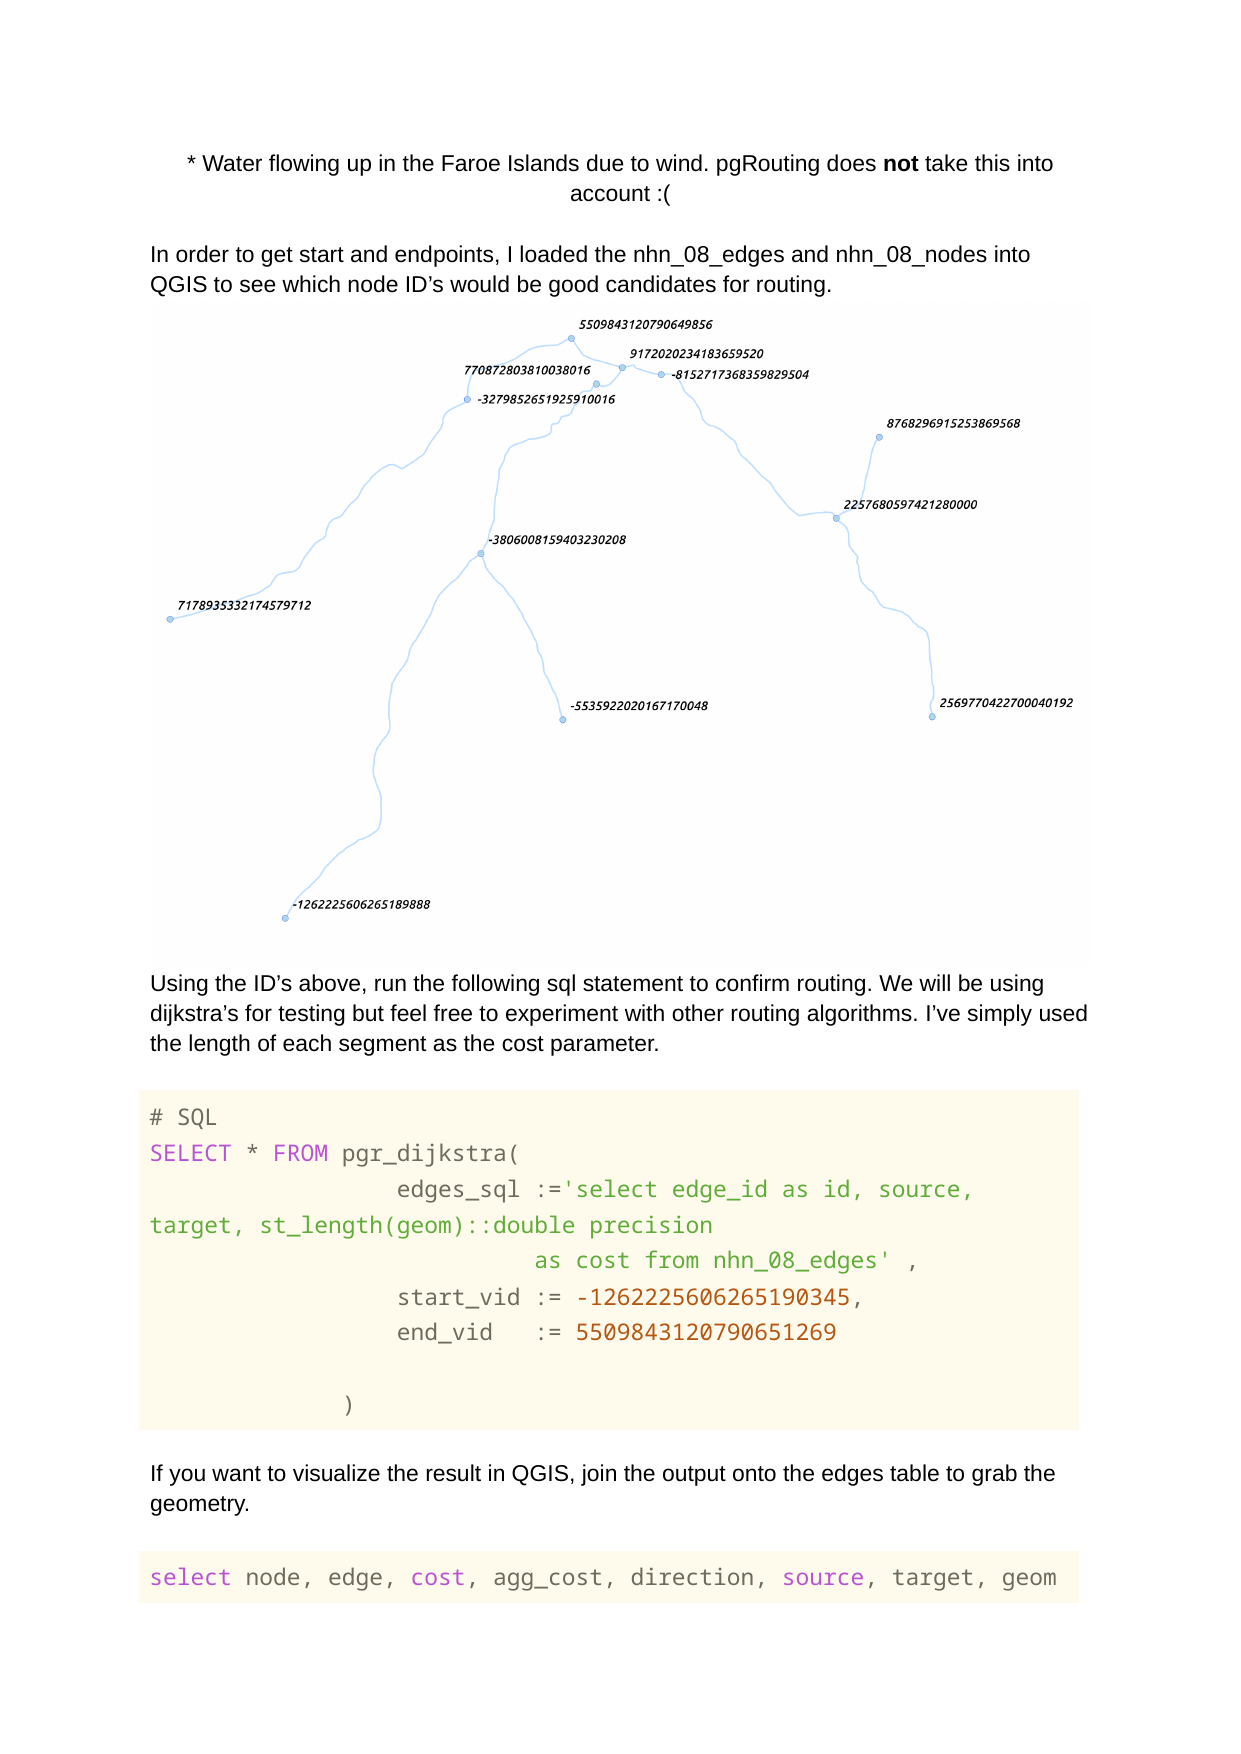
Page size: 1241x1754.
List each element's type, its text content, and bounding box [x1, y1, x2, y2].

table_header select node, edge, cost, agg_cost, direction, source, target, geom [139, 1551, 1079, 1603]
text If you want to visualize the result in QGIS, join the output onto the edges table to grab the geometry. [150, 1460, 1090, 1517]
table_header # SQL SELECT * FROM pgr_dijkstra( edges_sql :='select edge_id as id, source, target, st_length(geom)::double precision as cost from nhn_08_edges' , start_vid := -1262225606265190345, end_vid := 5509843120790651269 ) [139, 1090, 1079, 1430]
text In order to get start and endpoints, I loaded the nhn_08_edges and nhn_08_nodes into QGIS to see which node ID’s would be good candidates for routing. [150, 241, 1090, 297]
text Using the ID’s above, run the following sql statement to confirm routing. We will be using dijkstra’s for testing but feel free to experiment with other routing algorithms. I’ve simply used the length of each segment as the cost parameter. [150, 969, 1090, 1056]
picture [150, 301, 1091, 966]
text * Water flowing up in the Faroe Islands due to wind. pgRouting does not take this into account :( [150, 150, 1090, 207]
